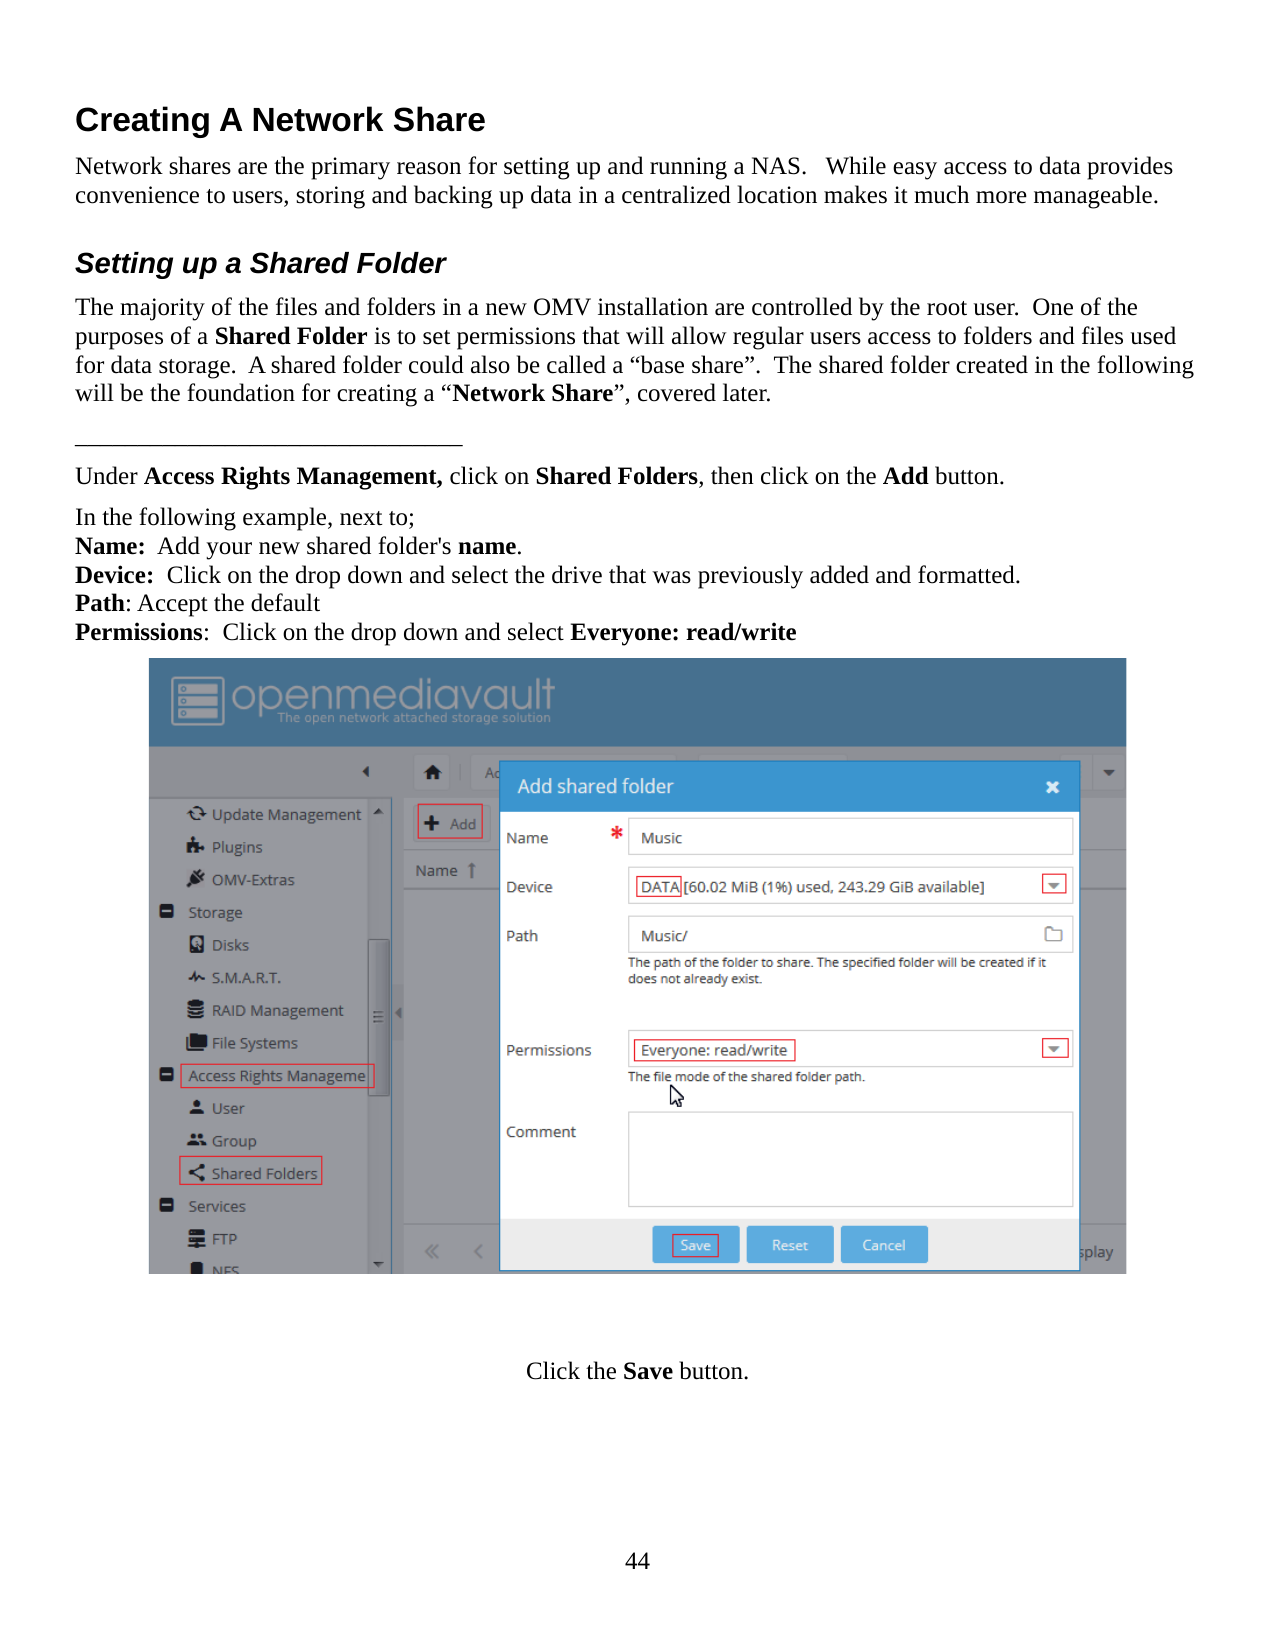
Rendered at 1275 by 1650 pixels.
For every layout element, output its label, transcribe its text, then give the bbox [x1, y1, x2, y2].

text Click the Save button. [75, 1356, 1200, 1385]
subtitle Creating A Network Share [75, 100, 1200, 139]
text The majority of the files and folders in a new OMV installation are controlled by the root user. One of the purposes of a Shared Folder is to set permissions that will allow regular users access to folders and files used for data storage. A shared folder could also be called a “base share”. The shared folder created in the following will be the foundation for creating a “Network Share”, covered later. [75, 292, 1200, 407]
text Network shares are the primary reason for setting up and running a NAS. While easy access to data provides convenience to users, storing and backing up data in a centralized location makes it much more manageable. [75, 151, 1200, 209]
text Under Access Rights Management, click on Shared Folders, then click on the Add button. [75, 461, 1200, 490]
text In the following example, next to; Name: Add your new shared folder's name. Device: Click on the drop down and select the drive that was previously added and formatted. Path: Accept the default Permissions: Click on the drop down and select Everyone: read/write [75, 502, 1200, 646]
subtitle Setting up a Shared Folder [75, 246, 1200, 280]
text _______________________________ [75, 420, 1200, 448]
